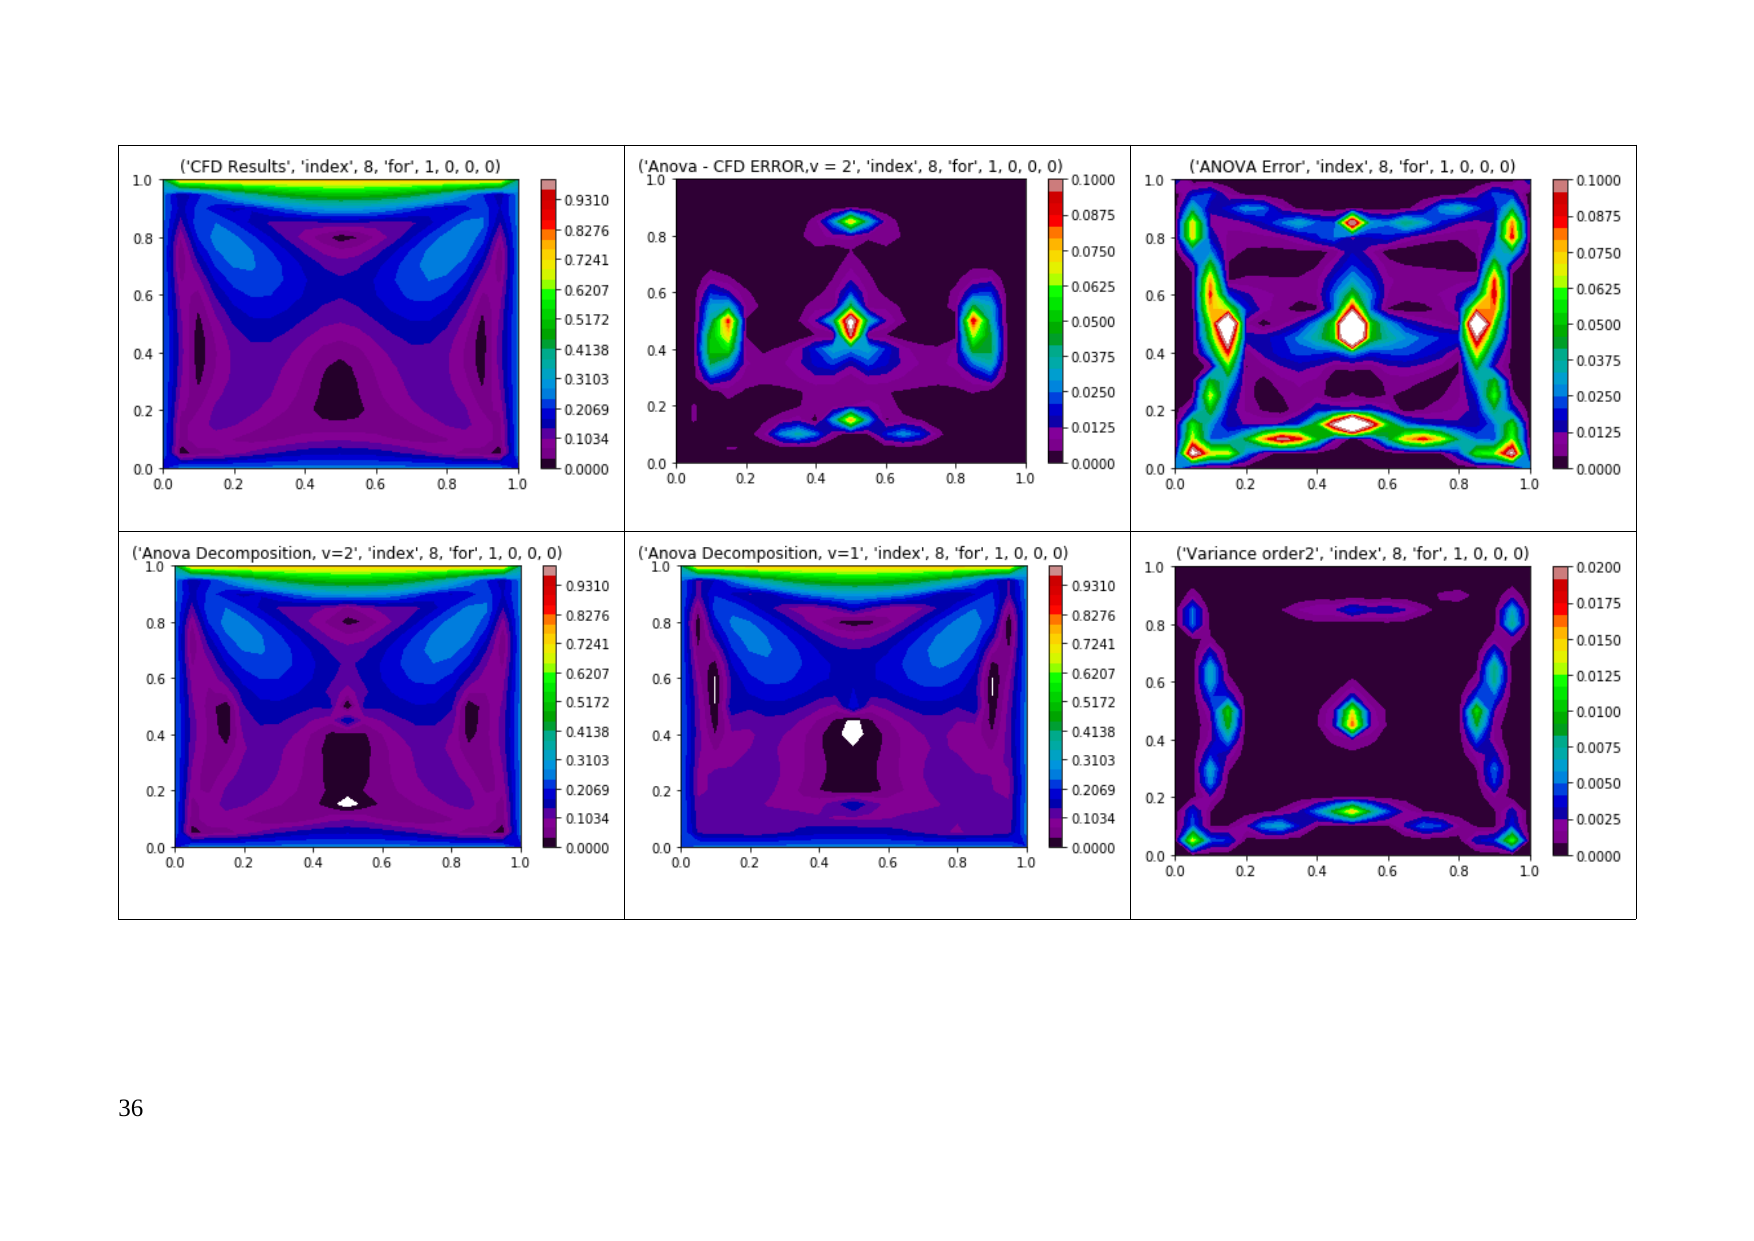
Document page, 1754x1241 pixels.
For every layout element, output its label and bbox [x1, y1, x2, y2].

picture [629, 150, 1125, 494]
table_cell [625, 532, 1130, 918]
picture [123, 537, 619, 878]
table_header [119, 146, 624, 531]
table_cell [119, 532, 624, 918]
picture [1135, 150, 1631, 500]
table_header [1131, 146, 1636, 531]
table_header [625, 146, 1130, 531]
picture [1135, 537, 1631, 887]
table_cell [1131, 532, 1636, 918]
picture [629, 537, 1125, 878]
picture [123, 150, 619, 500]
